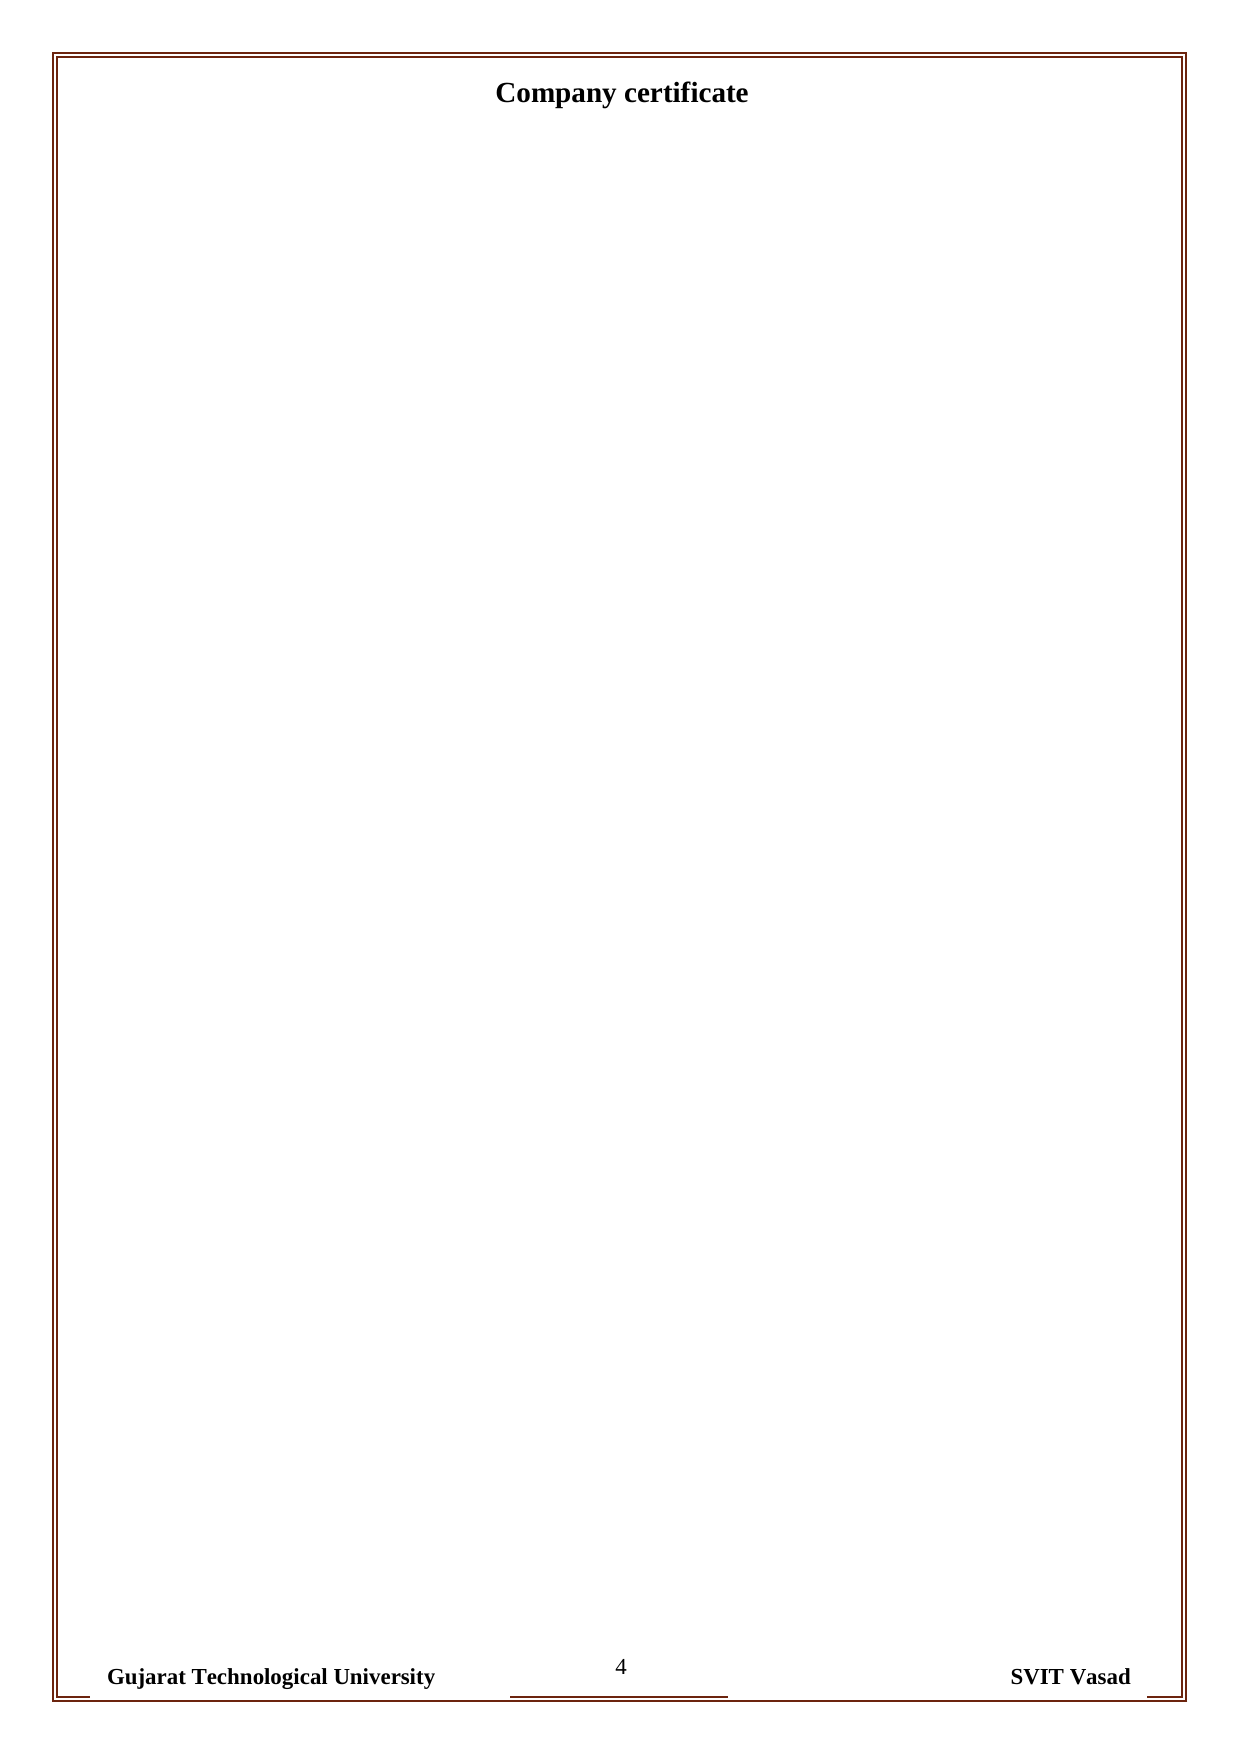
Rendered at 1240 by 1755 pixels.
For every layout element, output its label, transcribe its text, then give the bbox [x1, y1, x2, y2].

text Company certificate [151, 75, 1067, 108]
